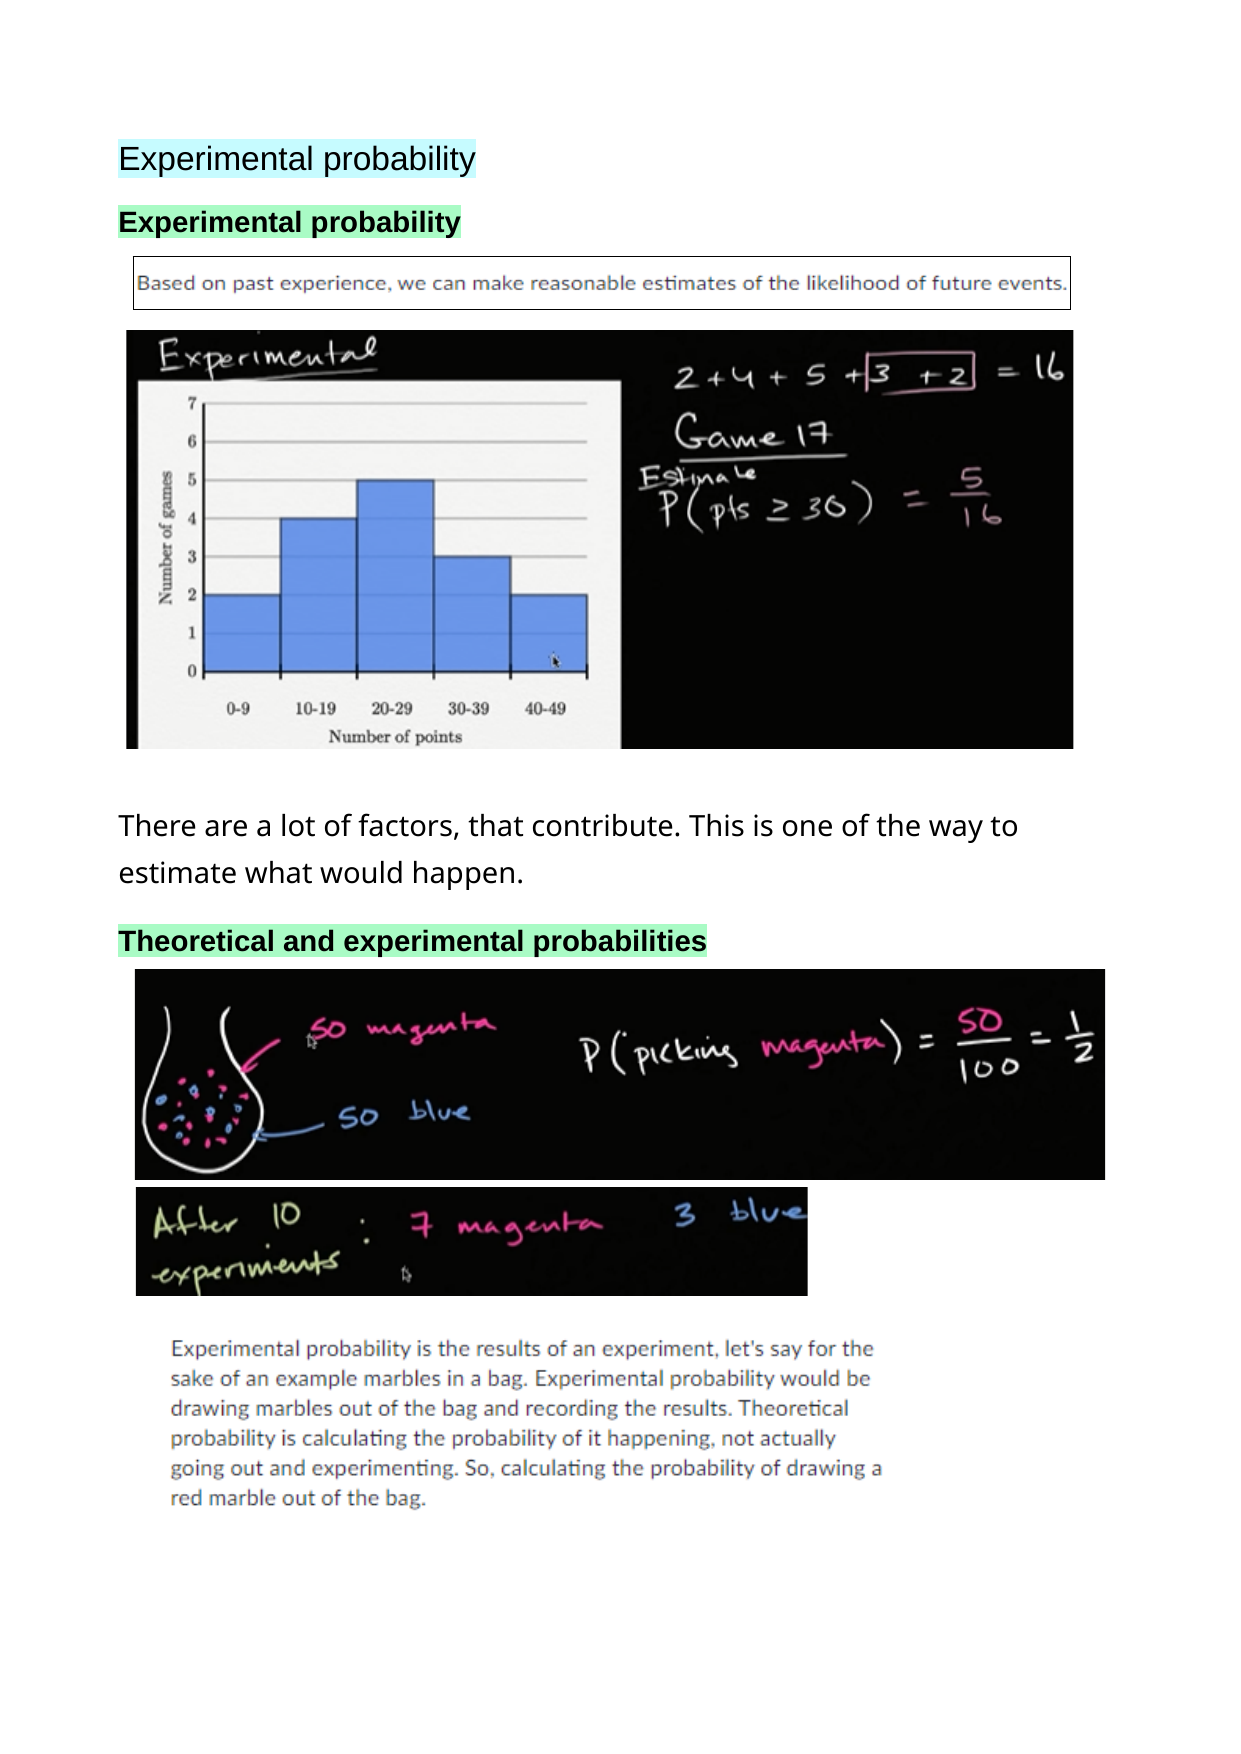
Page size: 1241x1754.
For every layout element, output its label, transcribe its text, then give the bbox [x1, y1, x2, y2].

subtitle Theoretical and experimental probabilities [118, 923, 1122, 957]
subtitle Experimental probability [476, 139, 1122, 178]
picture [161, 1328, 901, 1515]
subtitle Experimental probability [461, 205, 1122, 238]
picture [135, 1187, 808, 1296]
picture [135, 259, 1068, 307]
picture [134, 969, 1106, 1180]
text There are a lot of factors, that contribute. This is one of the way to estimate what would happen. [118, 805, 1122, 892]
picture [126, 330, 1074, 749]
